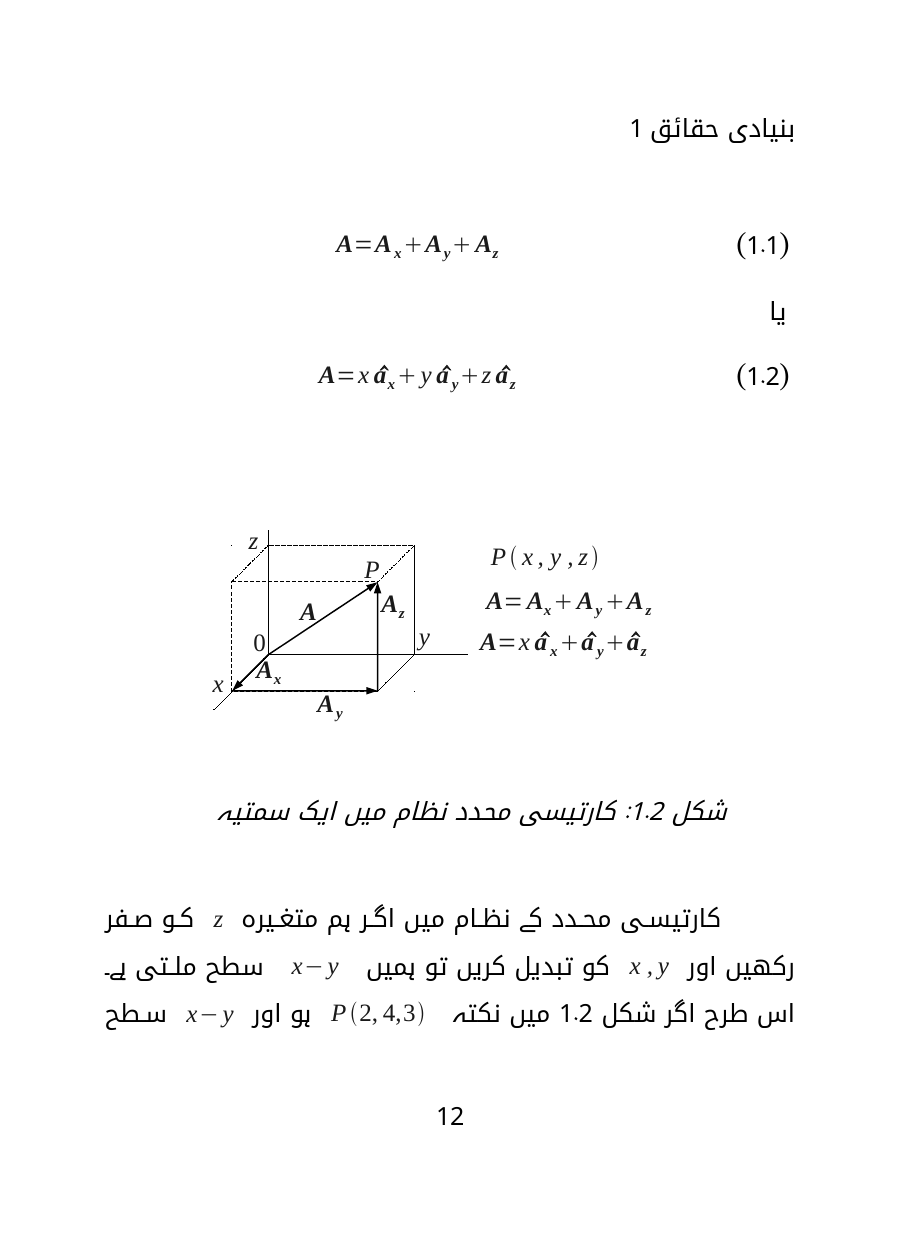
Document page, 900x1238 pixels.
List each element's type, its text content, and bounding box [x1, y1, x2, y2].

text کارتیسی محدد کے نظام میں اگر ہم متغیرہکو صفر رکھیں اورکو تبدیل کریں تو ہمیں سطح ملتی ہے۔ اس طرح اگر شکل 1.2 میں نکتہ ہو اورسطح کو زمین سمجھا جائے تو شکل میں ڈبہ کے بالائی سطح پر کی مقدار مستقل ہے یعنی جبکہ صفر سے تین کے درمیان تبدیل اورصفر سے چار کے درمیان تبدیل ہوتا ہے۔ یعنی اس ڈبہ کے بالائی سطح کو یوں لکھا جا سکتا ہے۔ [105, 895, 795, 1038]
table_header [105, 348, 718, 419]
text شکل 1.2: کارتیسی محدد نظام میں ایک سمتیہ [174, 466, 726, 836]
table_header [105, 216, 718, 288]
table_header (1.1) [718, 216, 795, 288]
text یا [105, 288, 795, 335]
table_header (1.2) [718, 348, 795, 419]
